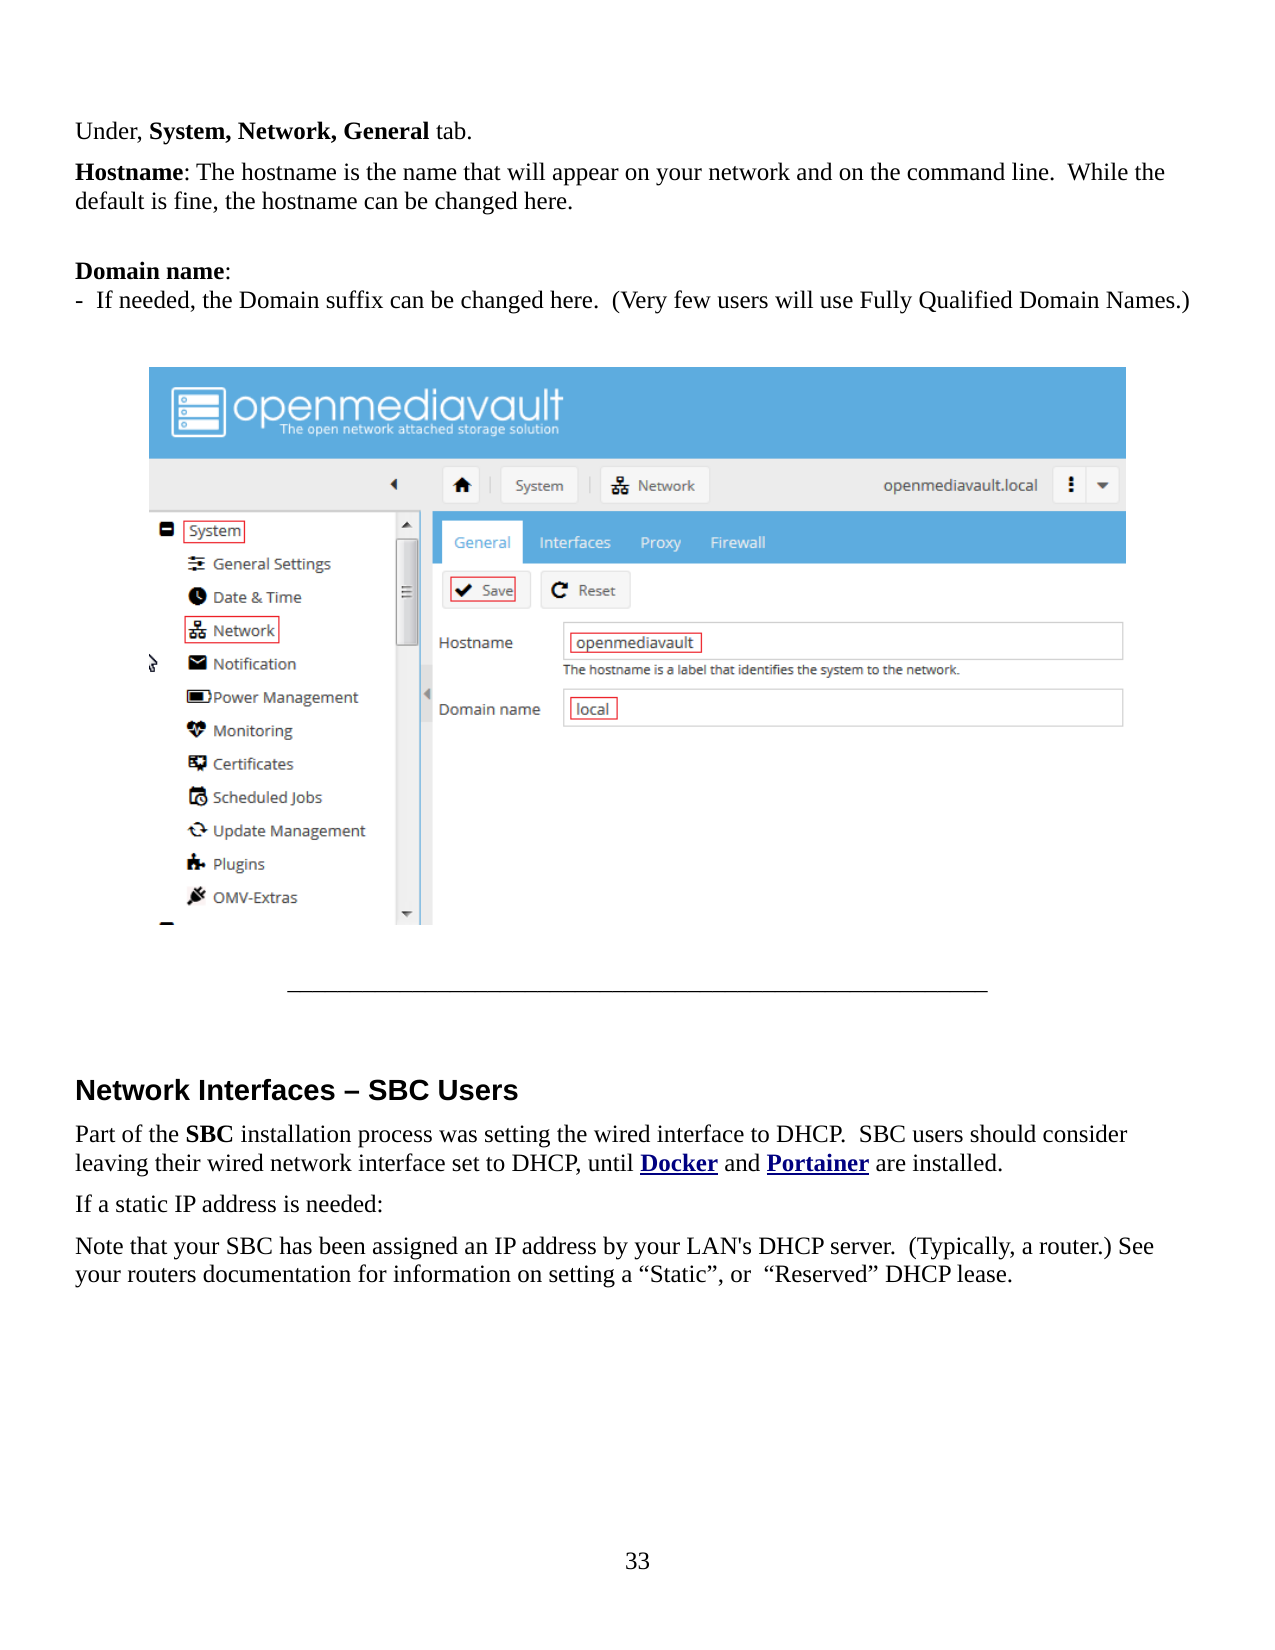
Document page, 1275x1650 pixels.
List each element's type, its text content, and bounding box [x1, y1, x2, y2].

text ________________________________________________________ [75, 966, 1200, 995]
text Hostname: The hostname is the name that will appear on your network and on the command line. While the default is fine, the hostname can be changed here. [75, 157, 1200, 244]
text Part of the SBC installation process was setting the wired interface to DHCP. SBC users should consider leaving their wired network interface set to DHCP, until Docker and Portainer are installed. [75, 1119, 1200, 1177]
subtitle Network Interfaces – SBC Users [75, 1073, 1200, 1107]
text Under, System, Network, General tab. [75, 116, 1200, 145]
text Domain name: - If needed, the Domain suffix can be changed here. (Very few users will use Fully Qualified Domain Names.) [75, 256, 1200, 314]
text If a static IP address is needed: [75, 1189, 1200, 1218]
text Note that your SBC has been assigned an IP address by your LAN's DHCP server. (Typically, a router.) See your routers documentation for information on setting a “Static”, or “Reserved” DHCP lease. [75, 1231, 1200, 1288]
